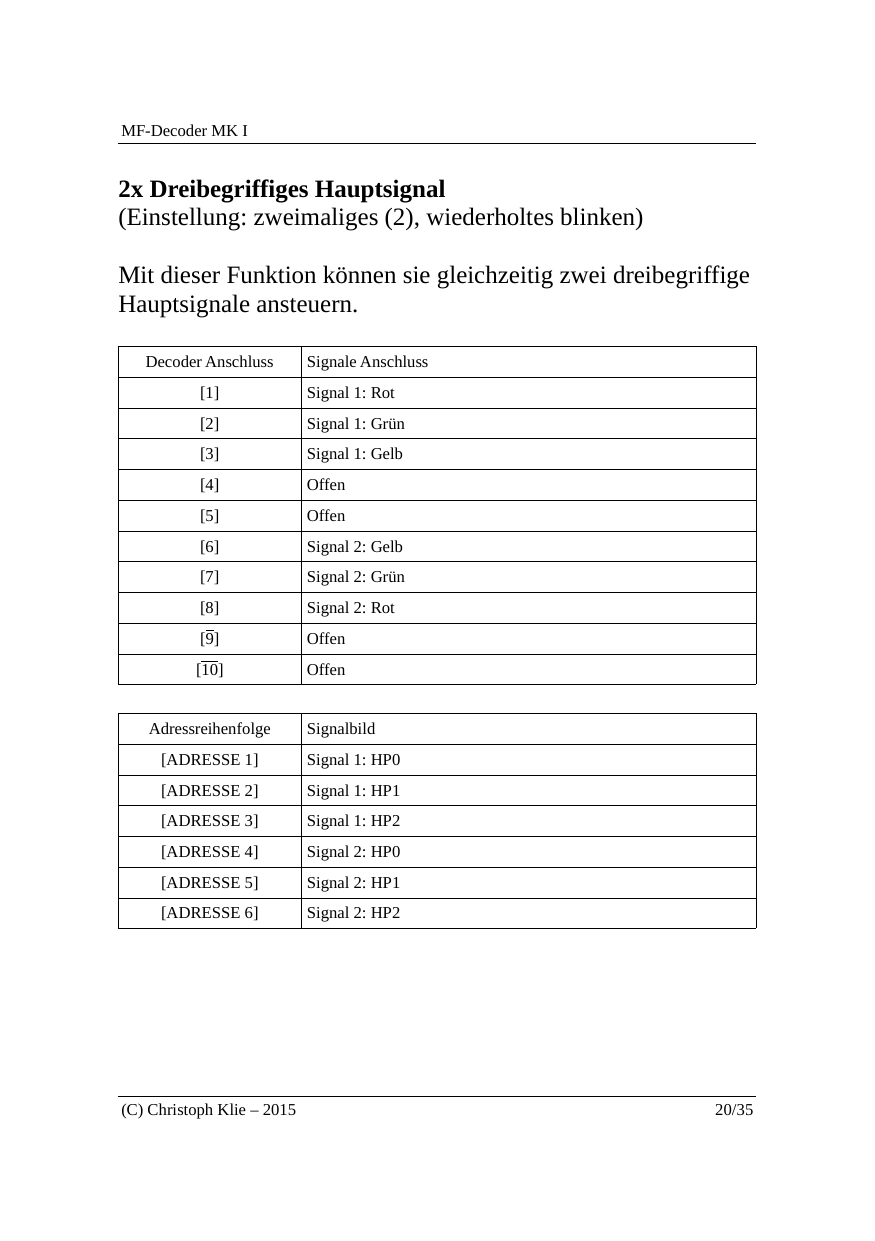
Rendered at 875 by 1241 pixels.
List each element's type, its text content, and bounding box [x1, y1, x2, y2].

table_cell Offen [302, 470, 756, 500]
table_header Adressreihenfolge [119, 714, 301, 744]
table_cell Signal 1: HP2 [302, 806, 756, 836]
table_cell Signal 2: HP1 [302, 868, 756, 897]
table_cell Offen [302, 655, 756, 684]
table_cell Signal 1: Rot [302, 378, 756, 408]
table_cell [ADRESSE 2] [119, 776, 301, 805]
table_cell [ADRESSE 4] [119, 837, 301, 867]
table_cell [8] [119, 593, 301, 623]
table_cell Offen [302, 624, 756, 653]
table_header Signalbild [302, 714, 756, 744]
table_cell [5] [119, 501, 301, 531]
table_cell Offen [302, 501, 756, 531]
table_cell Signal 1: Grün [302, 409, 756, 438]
text 2x Dreibegriffiges Hauptsignal [118, 174, 756, 202]
table_cell Signal 1: HP1 [302, 776, 756, 805]
table_cell [10] [119, 655, 301, 684]
text (Einstellung: zweimaliges (2), wiederholtes blinken) Mit dieser Funktion können sie gleichzeitig zwei dreibegriffige Hauptsignale ansteuern. [118, 202, 756, 317]
table_cell [7] [119, 562, 301, 592]
table_cell [1] [119, 378, 301, 408]
table_cell Signal 2: Grün [302, 562, 756, 592]
table_cell [6] [119, 532, 301, 561]
table_cell Signal 1: Gelb [302, 439, 756, 469]
table_cell [4] [119, 470, 301, 500]
table_cell [9] [119, 624, 301, 653]
table_cell [ADRESSE 5] [119, 868, 301, 897]
table_cell [ADRESSE 1] [119, 745, 301, 774]
table_cell Signal 1: HP0 [302, 745, 756, 774]
table_cell [ADRESSE 3] [119, 806, 301, 836]
table_cell [ADRESSE 6] [119, 899, 301, 928]
table_cell Signal 2: HP0 [302, 837, 756, 867]
table_cell Signal 2: HP2 [302, 899, 756, 928]
table_cell Signal 2: Rot [302, 593, 756, 623]
table_cell [3] [119, 439, 301, 469]
table_header Signale Anschluss [302, 347, 756, 377]
table_cell [2] [119, 409, 301, 438]
table_header Decoder Anschluss [119, 347, 301, 377]
table_cell Signal 2: Gelb [302, 532, 756, 561]
